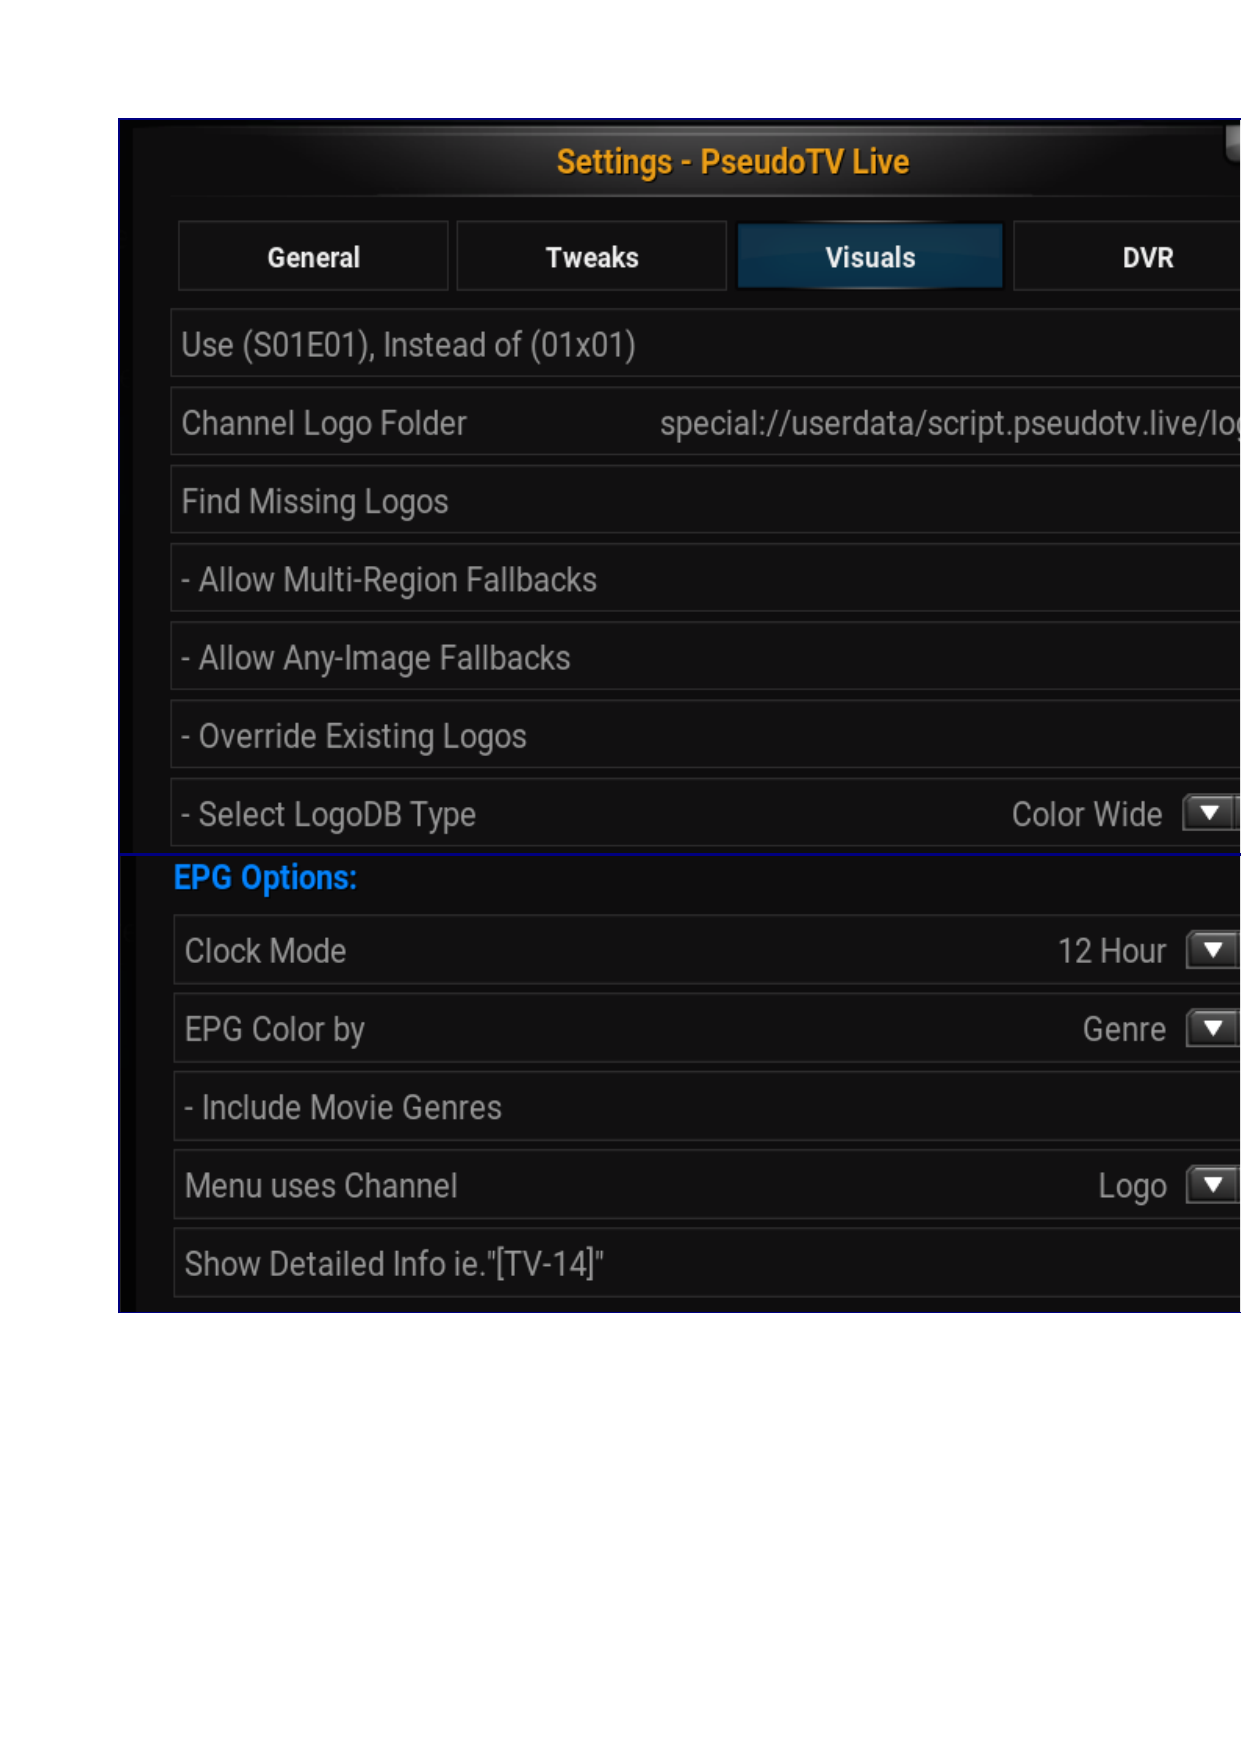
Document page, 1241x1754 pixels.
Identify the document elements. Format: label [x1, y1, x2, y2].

picture [120, 120, 1241, 853]
picture [120, 856, 1241, 1312]
